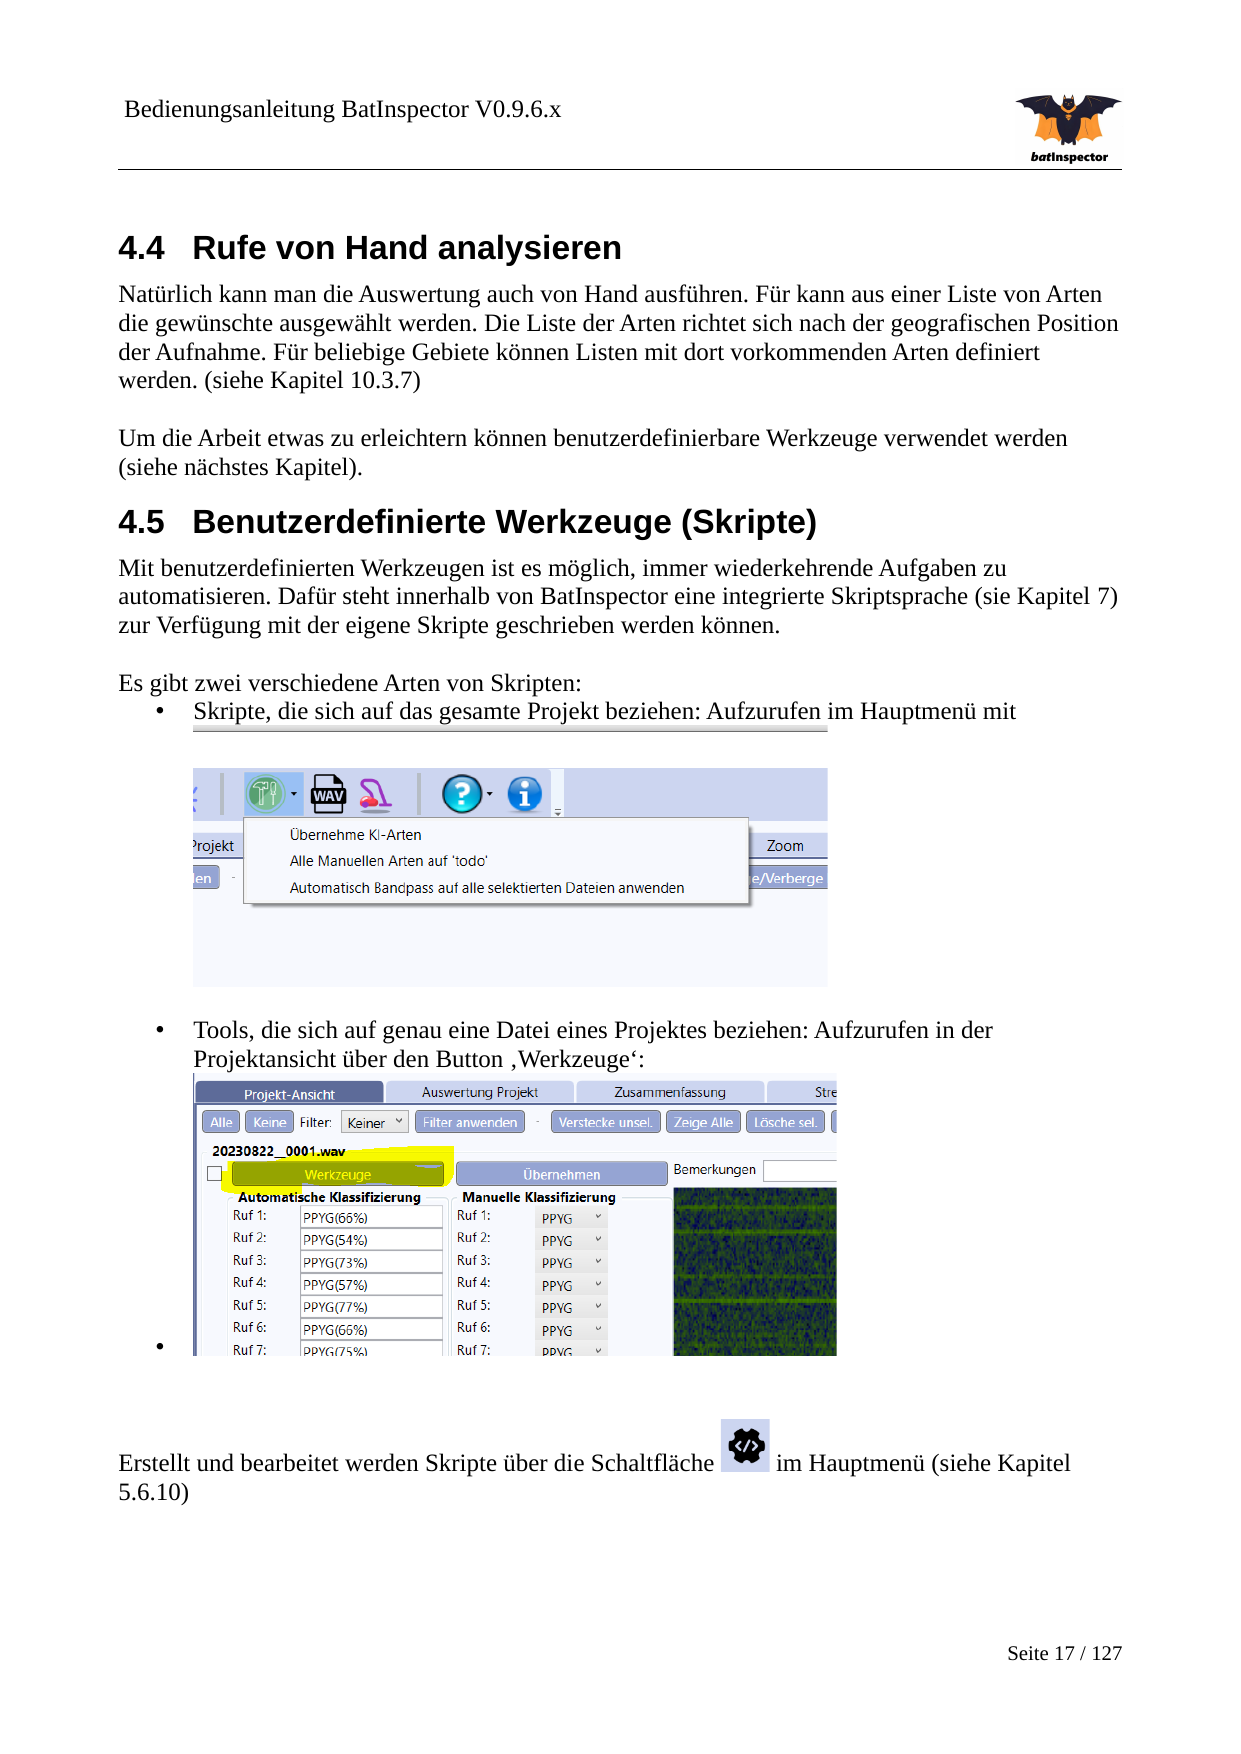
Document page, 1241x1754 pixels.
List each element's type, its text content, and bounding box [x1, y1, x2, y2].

picture [1015, 88, 1125, 165]
text Natürlich kann man die Auswertung auch von Hand ausführen. Für kann aus einer Liste von Arten die gewünschte ausgewählt werden. Die Liste der Arten richtet sich nach der geografischen Position der Aufnahme. Für beliebige Gebiete können Listen mit dort vorkommenden Arten definiert werden. (siehe Kapitel 10.3.7) [118, 279, 1122, 394]
list Skripte, die sich auf das gesamte Projekt beziehen: Aufzurufen im Hauptmenü mit [156, 696, 1122, 987]
text Mit benutzerdefinierten Werkzeugen ist es möglich, immer wiederkehrende Aufgaben zu automatisieren. Dafür steht innerhalb von BatInspector eine integrierte Skriptsprache (sie Kapitel 7) zur Verfügung mit der eigene Skripte geschrieben werden können. [118, 553, 1122, 639]
picture [193, 1073, 837, 1356]
text Um die Arbeit etwas zu erleichtern können benutzerdefinierbare Werkzeuge verwendet werden (siehe nächstes Kapitel). [118, 423, 1122, 481]
text Erstellt und bearbeitet werden Skripte über die Schaltfläche im Hauptmenü (siehe Kapitel 5.6.10) [118, 1418, 1122, 1506]
picture [193, 725, 828, 987]
picture [720, 1418, 770, 1472]
subtitle Benutzerdefinierte Werkzeuge (Skripte) [118, 501, 1122, 540]
text Es gibt zwei verschiedene Arten von Skripten: [118, 668, 1122, 696]
list Tools, die sich auf genau eine Datei eines Projektes beziehen: Aufzurufen in der Projektansicht über den Button ‚Werkzeuge‘: [156, 1016, 1122, 1073]
subtitle Rufe von Hand analysieren [118, 228, 1122, 267]
